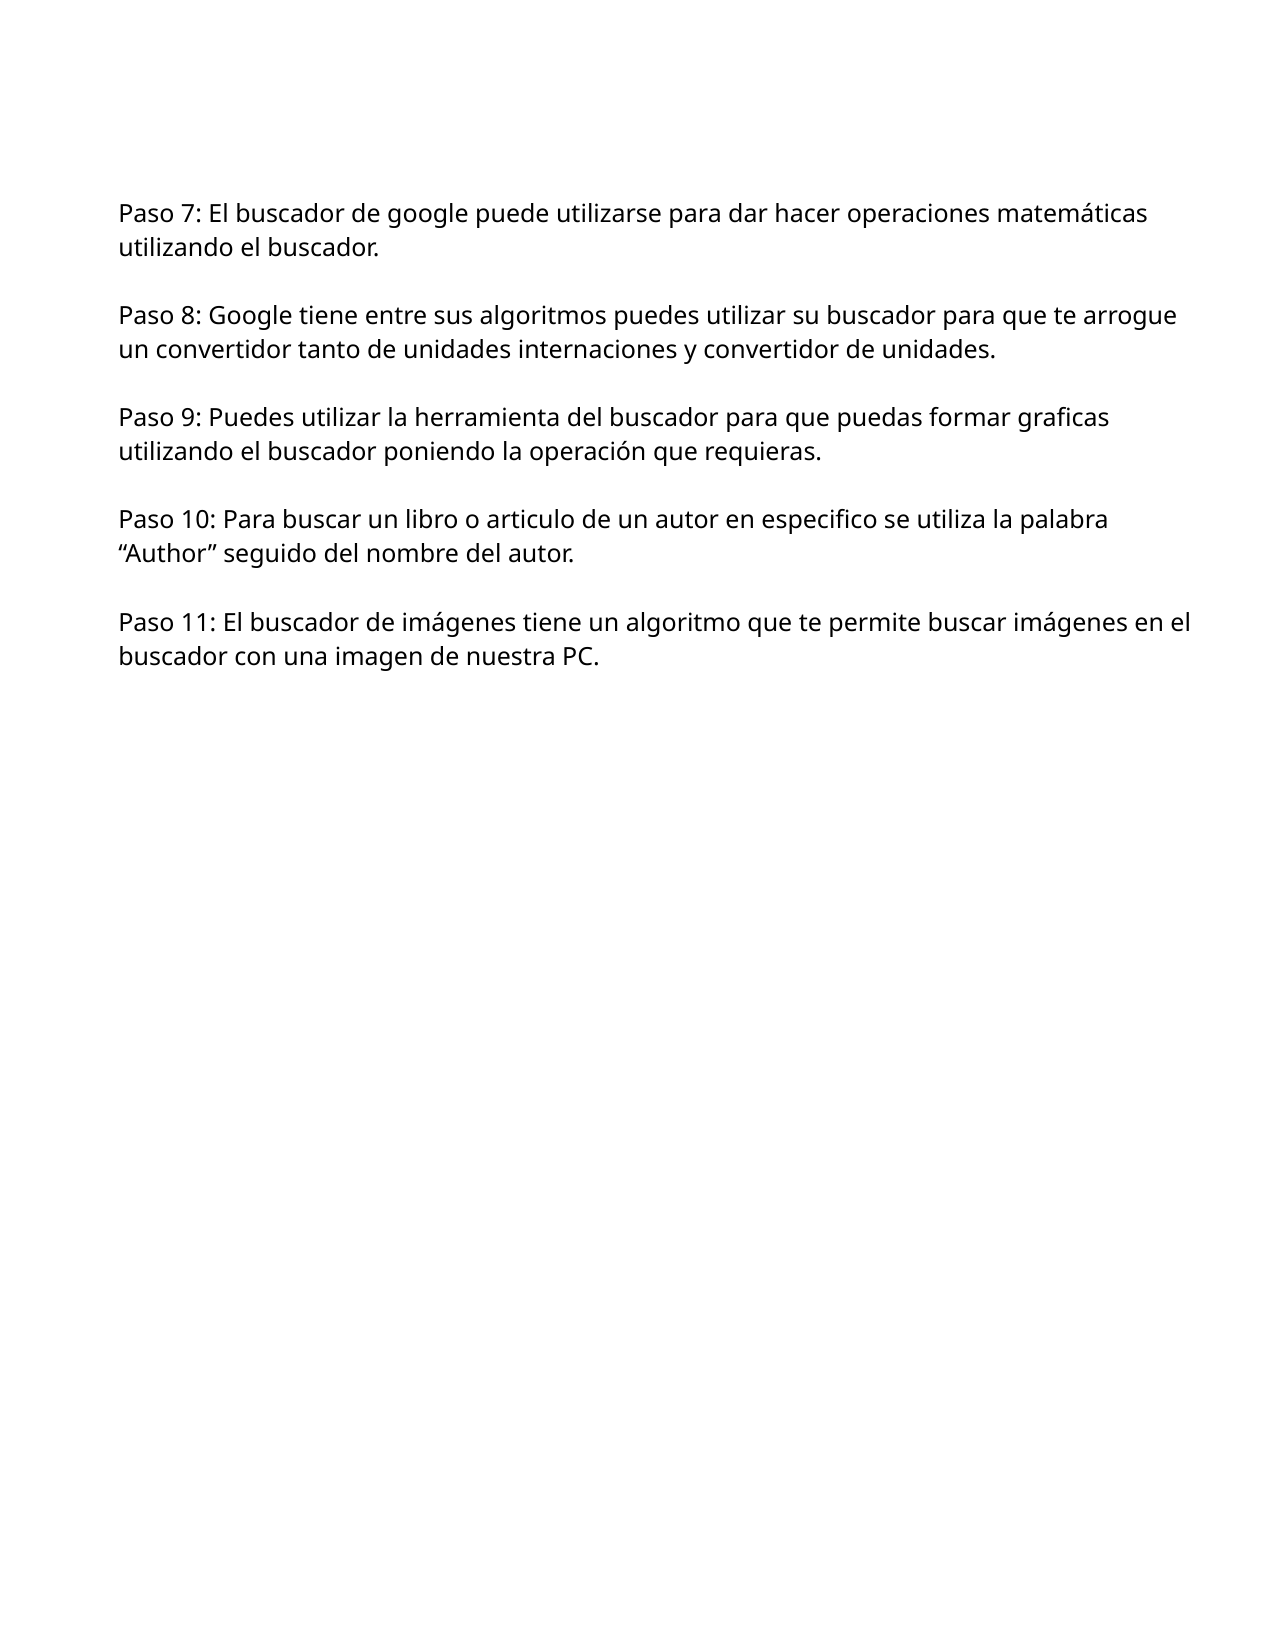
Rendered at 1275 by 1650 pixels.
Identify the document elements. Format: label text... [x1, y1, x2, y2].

text Paso 11: El buscador de imágenes tiene un algoritmo que te permite buscar imágenes en el buscador con una imagen de nuestra PC. [118, 604, 1205, 672]
text Paso 8: Google tiene entre sus algoritmos puedes utilizar su buscador para que te arrogue un convertidor tanto de unidades internaciones y convertidor de unidades. [118, 298, 1205, 366]
text Paso 9: Puedes utilizar la herramienta del buscador para que puedas formar graficas utilizando el buscador poniendo la operación que requieras. [118, 400, 1205, 468]
text Paso 7: El buscador de google puede utilizarse para dar hacer operaciones matemáticas utilizando el buscador. [118, 195, 1205, 263]
text Paso 10: Para buscar un libro o articulo de un autor en especifico se utiliza la palabra “Author” seguido del nombre del autor. [118, 502, 1205, 570]
